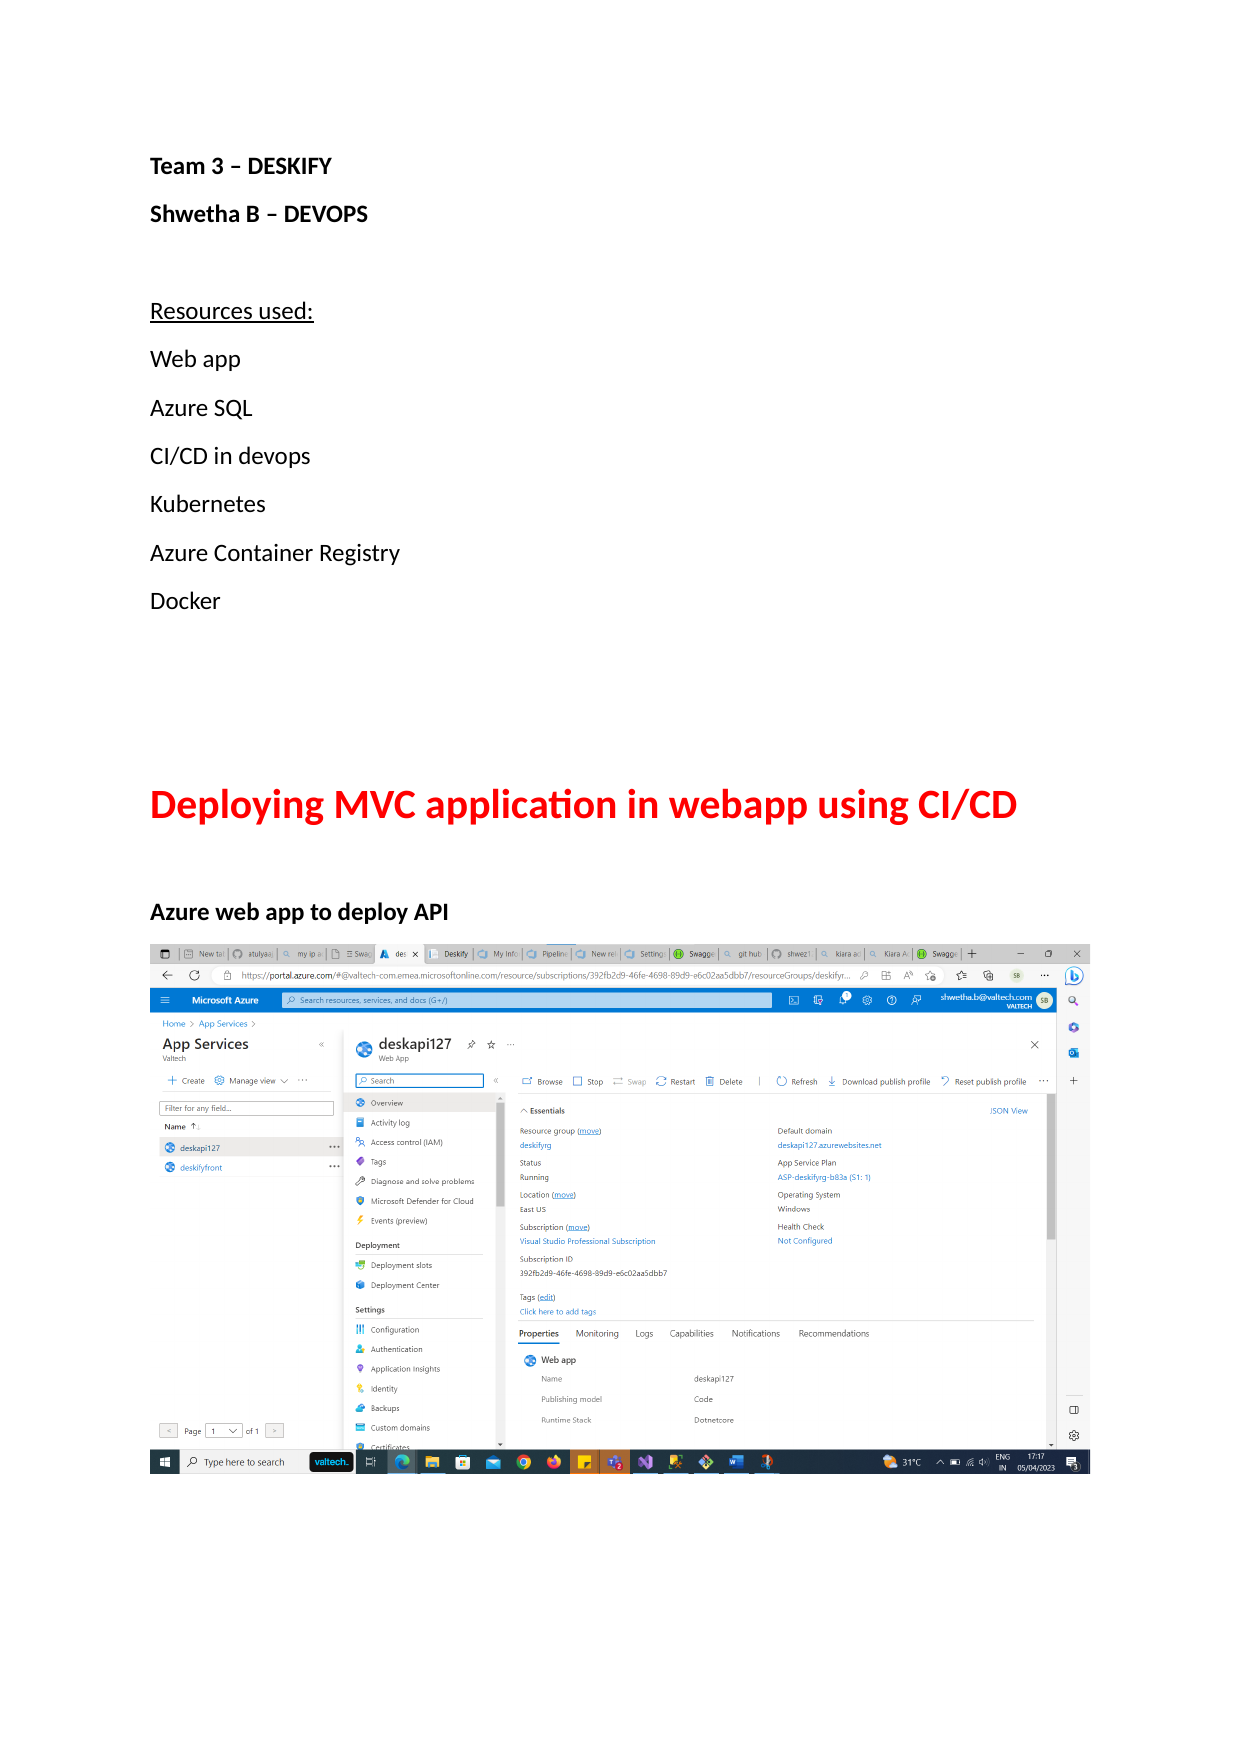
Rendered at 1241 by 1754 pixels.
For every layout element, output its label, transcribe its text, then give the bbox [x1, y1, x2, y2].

text Azure SQL [150, 392, 1090, 422]
text Shwetha B – DEVOPS [150, 198, 1090, 229]
text Web app [150, 343, 1090, 374]
text CI/CD in devops [150, 440, 1090, 471]
text Docker [150, 585, 1090, 616]
text Kubernetes [150, 488, 1090, 519]
text Team 3 – DESKIFY [150, 150, 1090, 181]
text Azure Container Registry [150, 537, 1090, 567]
text Resources used: [150, 295, 1090, 326]
text Deploying MVC application in webapp using CI/CD [150, 778, 1090, 829]
text Azure web app to deploy API [150, 896, 1090, 927]
